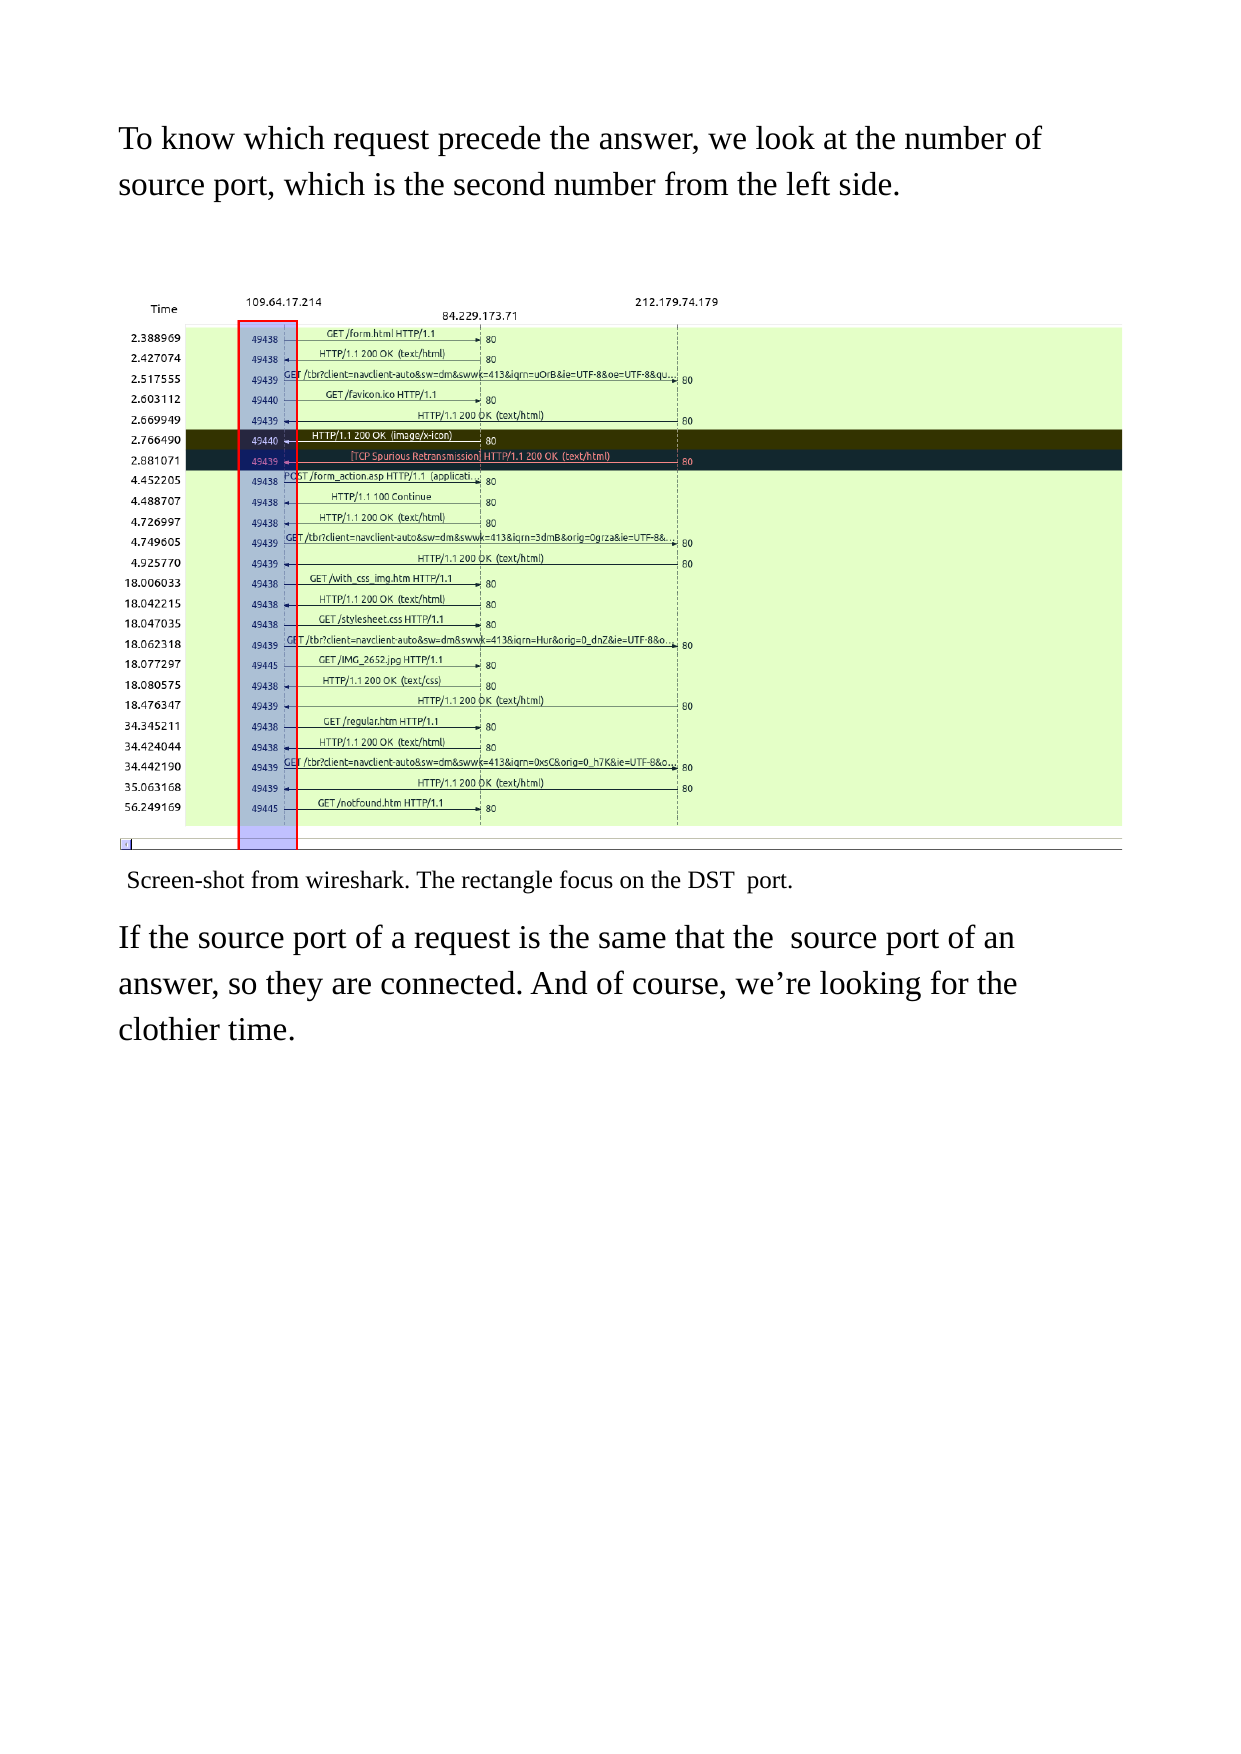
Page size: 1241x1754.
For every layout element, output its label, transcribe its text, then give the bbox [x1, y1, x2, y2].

text To know which request precede the answer, we look at the number of source port, which is the second number from the left side. [118, 118, 1122, 202]
text Screen-shot from wireshark. The rectangle focus on the DST port. [118, 850, 1122, 895]
picture [118, 285, 1123, 850]
text If the source port of a request is the same that the source port of an answer, so they are connected. And of course, we’re looking for the clothier time. [118, 917, 1122, 1048]
